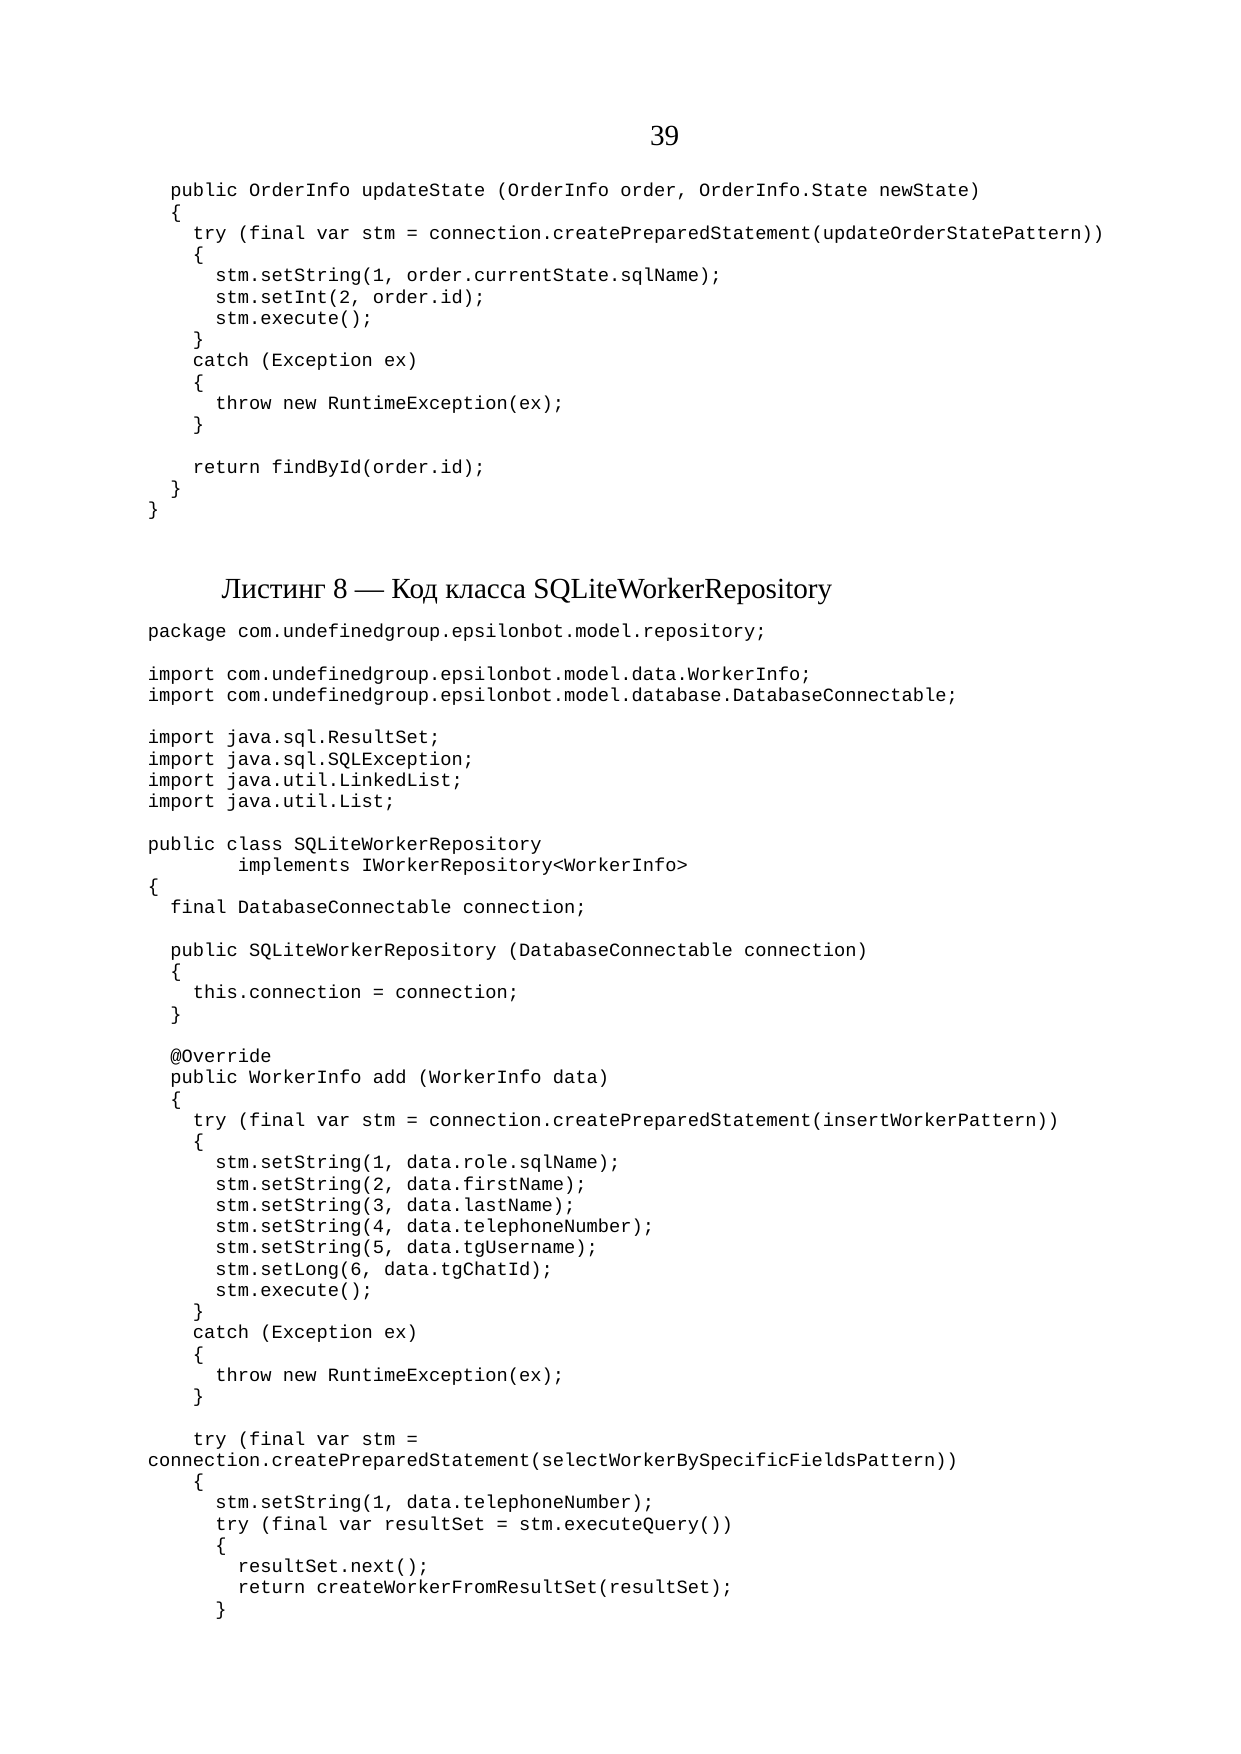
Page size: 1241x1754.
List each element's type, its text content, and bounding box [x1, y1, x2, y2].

text stm.setString(1, data.role.sqlName); [148, 1153, 1181, 1174]
text stm.setString(1, data.telephoneNumber); [148, 1493, 1181, 1514]
text { [148, 1536, 1181, 1557]
text import com.undefinedgroup.epsilonbot.model.database.DatabaseConnectable; [148, 686, 1181, 707]
text try (final var stm = connection.createPreparedStatement(updateOrderStatePattern)) [148, 224, 1181, 245]
text } [148, 1387, 1181, 1408]
text public WorkerInfo add (WorkerInfo data) [148, 1068, 1181, 1089]
text stm.setString(1, order.currentState.sqlName); [148, 266, 1181, 287]
text import java.util.List; [148, 792, 1181, 813]
text stm.setString(3, data.lastName); [148, 1196, 1181, 1217]
text } [148, 1302, 1181, 1323]
text @Override [148, 1047, 1181, 1068]
text { [148, 1344, 1181, 1366]
text import java.sql.ResultSet; [148, 728, 1181, 749]
text stm.setLong(6, data.tgChatId); [148, 1259, 1181, 1281]
text stm.setInt(2, order.id); [148, 287, 1181, 309]
text } [148, 500, 1181, 521]
text catch (Exception ex) [148, 351, 1181, 372]
text stm.setString(4, data.telephoneNumber); [148, 1217, 1181, 1238]
text import com.undefinedgroup.epsilonbot.model.data.WorkerInfo; [148, 664, 1181, 686]
text resultSet.next(); [148, 1557, 1181, 1578]
text throw new RuntimeException(ex); [148, 1366, 1181, 1387]
text stm.execute(); [148, 1281, 1181, 1302]
text stm.setString(5, data.tgUsername); [148, 1238, 1181, 1259]
text Листинг 8 — Код класса SQLiteWorkerRepository [148, 571, 1181, 605]
text } [148, 1004, 1181, 1026]
text return findById(order.id); [148, 457, 1181, 479]
text throw new RuntimeException(ex); [148, 394, 1181, 415]
text package com.undefinedgroup.epsilonbot.model.repository; [148, 622, 1181, 643]
text } [148, 1599, 1181, 1621]
text { [148, 245, 1181, 266]
text { [148, 202, 1181, 224]
text try (final var stm = connection.createPreparedStatement(insertWorkerPattern)) [148, 1111, 1181, 1132]
text stm.execute(); [148, 309, 1181, 330]
text this.connection = connection; [148, 983, 1181, 1004]
text import java.sql.SQLException; [148, 749, 1181, 771]
text public SQLiteWorkerRepository (DatabaseConnectable connection) [148, 941, 1181, 962]
text } [148, 479, 1181, 500]
text public OrderInfo updateState (OrderInfo order, OrderInfo.State newState) [148, 181, 1181, 202]
text import java.util.LinkedList; [148, 771, 1181, 792]
text { [148, 1089, 1181, 1111]
text final DatabaseConnectable connection; [148, 898, 1181, 919]
text stm.setString(2, data.firstName); [148, 1174, 1181, 1196]
text implements IWorkerRepository<WorkerInfo> [148, 856, 1181, 877]
text public class SQLiteWorkerRepository [148, 834, 1181, 856]
text try (final var resultSet = stm.executeQuery()) [148, 1514, 1181, 1536]
text { [148, 1472, 1181, 1493]
text catch (Exception ex) [148, 1323, 1181, 1344]
text { [148, 372, 1181, 394]
text { [148, 1132, 1181, 1153]
text return createWorkerFromResultSet(resultSet); [148, 1578, 1181, 1599]
text } [148, 330, 1181, 351]
text { [148, 877, 1181, 898]
text } [148, 415, 1181, 436]
text { [148, 962, 1181, 983]
text try (final var stm = connection.createPreparedStatement(selectWorkerBySpecificFieldsPattern)) [148, 1429, 1181, 1472]
